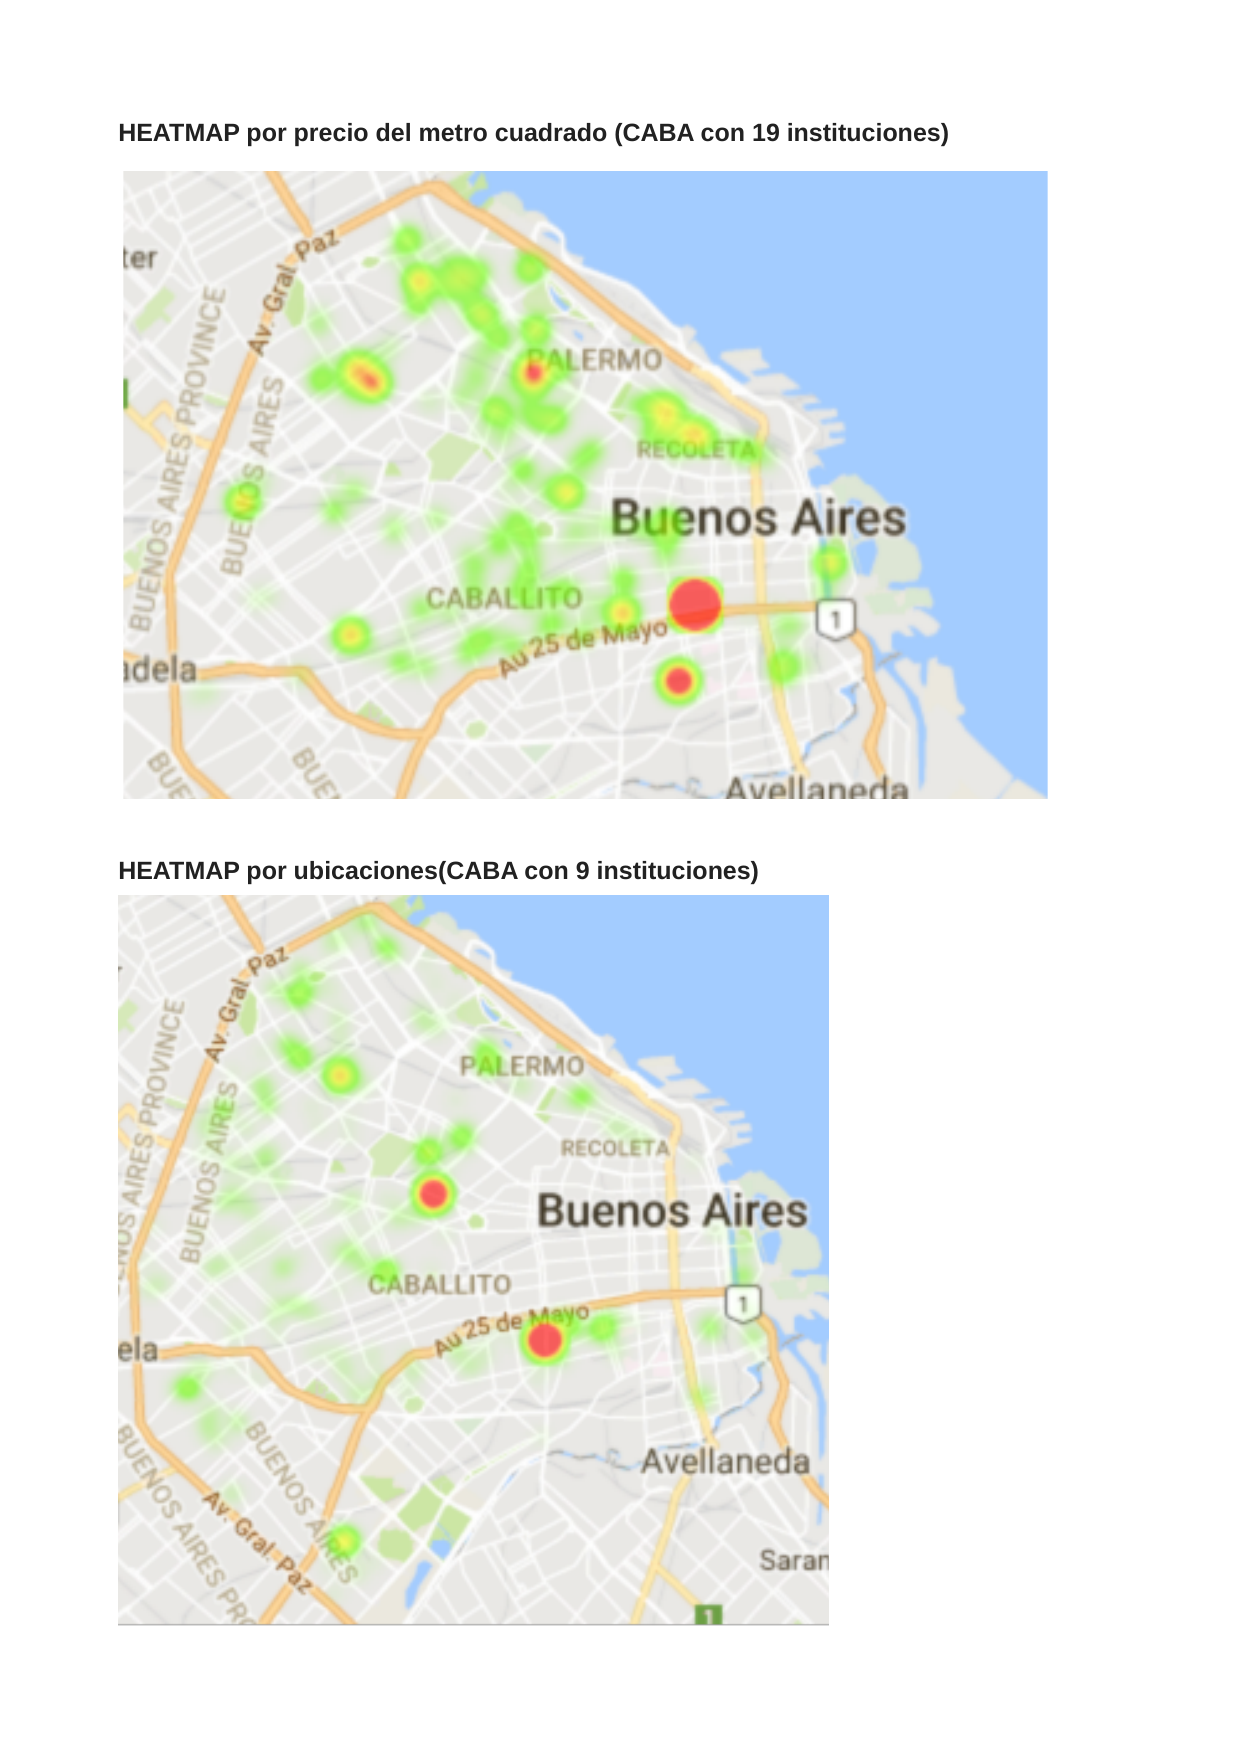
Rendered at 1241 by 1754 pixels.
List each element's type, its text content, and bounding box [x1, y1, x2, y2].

picture [118, 895, 829, 1630]
text HEATMAP por precio del metro cuadrado (CABA con 19 instituciones) [118, 118, 1122, 147]
picture [123, 171, 1048, 799]
text HEATMAP por ubicaciones(CABA con 9 instituciones) [118, 856, 1122, 885]
